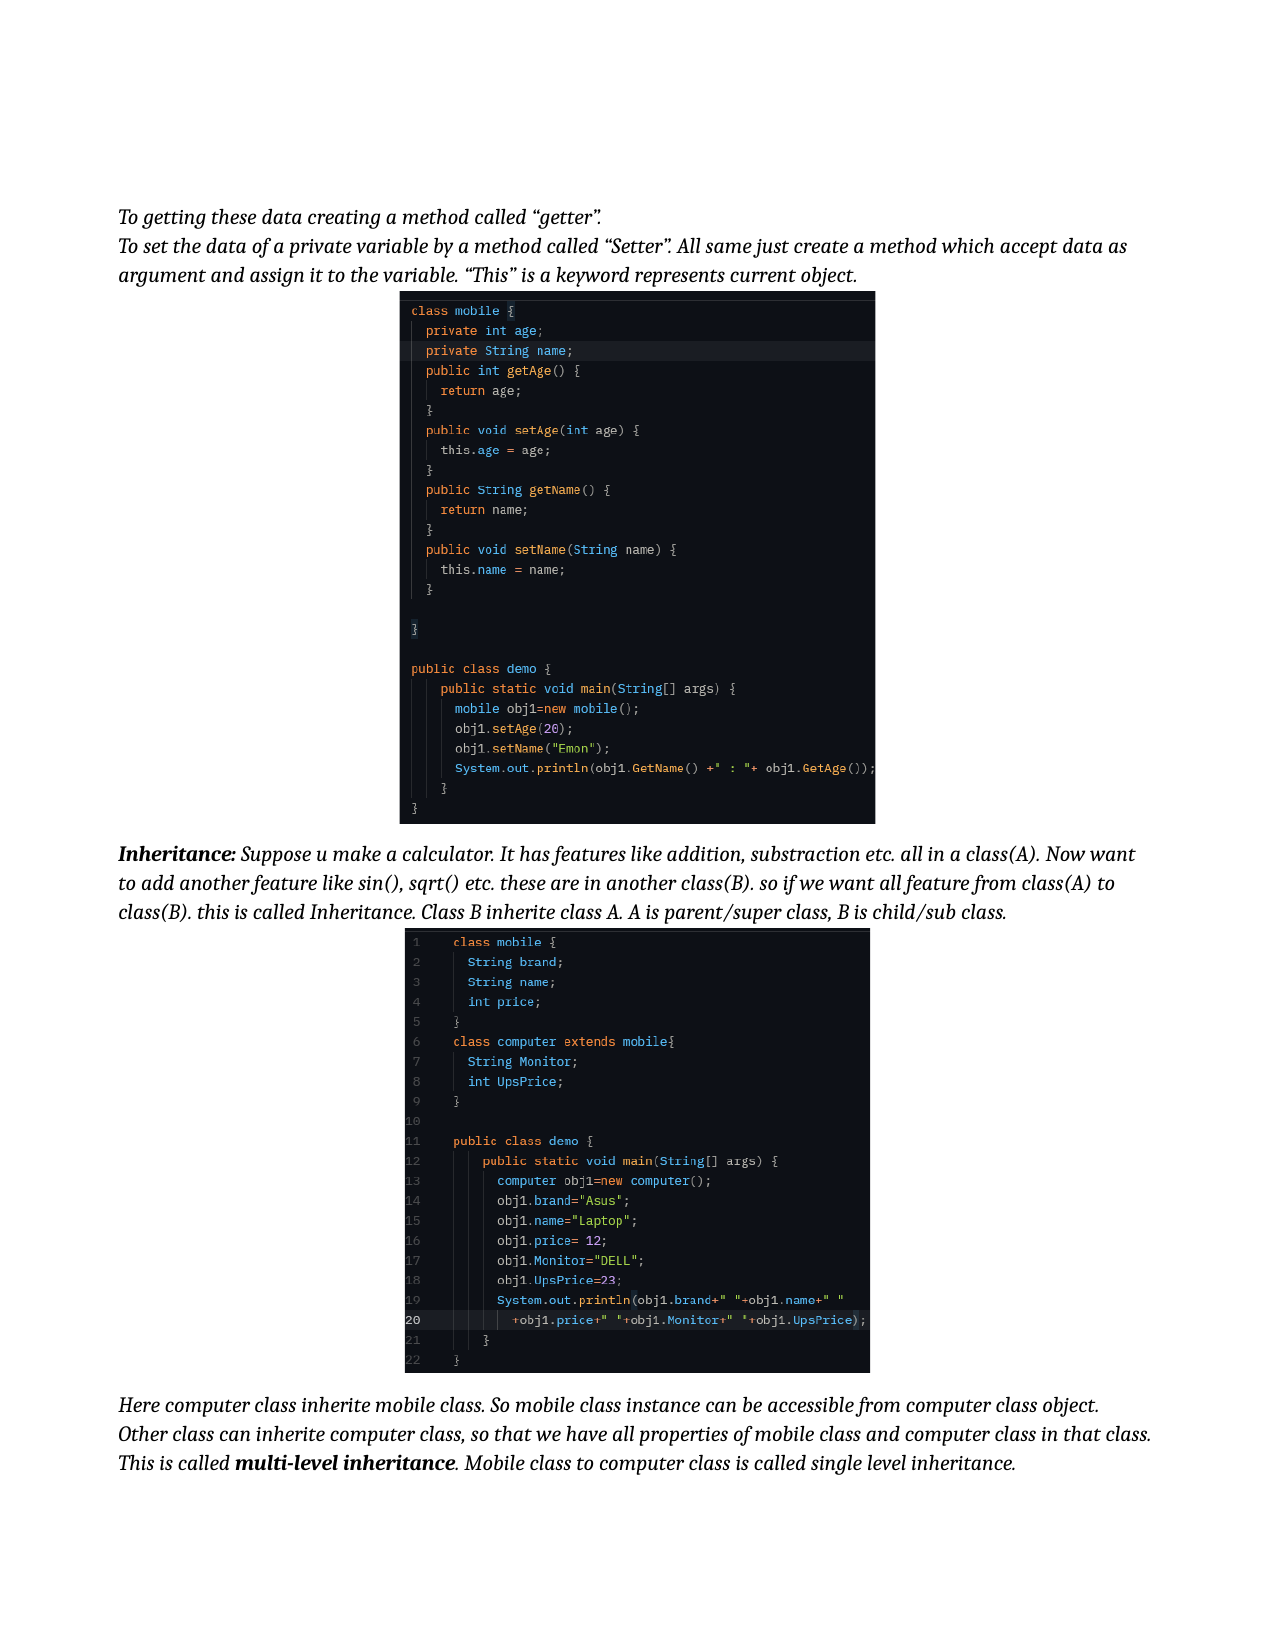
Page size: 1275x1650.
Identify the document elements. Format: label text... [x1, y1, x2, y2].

text To set the data of a private variable by a method called “Setter”. All same just create a method which accept data as argument and assign it to the variable. “This” is a keyword represents current object. [118, 234, 1157, 288]
picture [404, 928, 871, 1373]
text Inheritance: Suppose u make a calculator. It has features like addition, substraction etc. all in a class(A). Now want to add another feature like sin(), sqrt() etc. these are in another class(B). so if we want all feature from class(A) to class(B). this is called Inheritance. Class B inherite class A. A is parent/super class, B is child/sub class. [118, 842, 1157, 925]
picture [399, 291, 876, 824]
text Here computer class inherite mobile class. So mobile class instance can be accessible from computer class object. [118, 1392, 1157, 1417]
text To getting these data creating a method called “getter”. [118, 205, 1157, 230]
text Other class can inherite computer class, so that we have all properties of mobile class and computer class in that class. This is called multi-level inheritance. Mobile class to computer class is called single level inheritance. [118, 1421, 1157, 1475]
